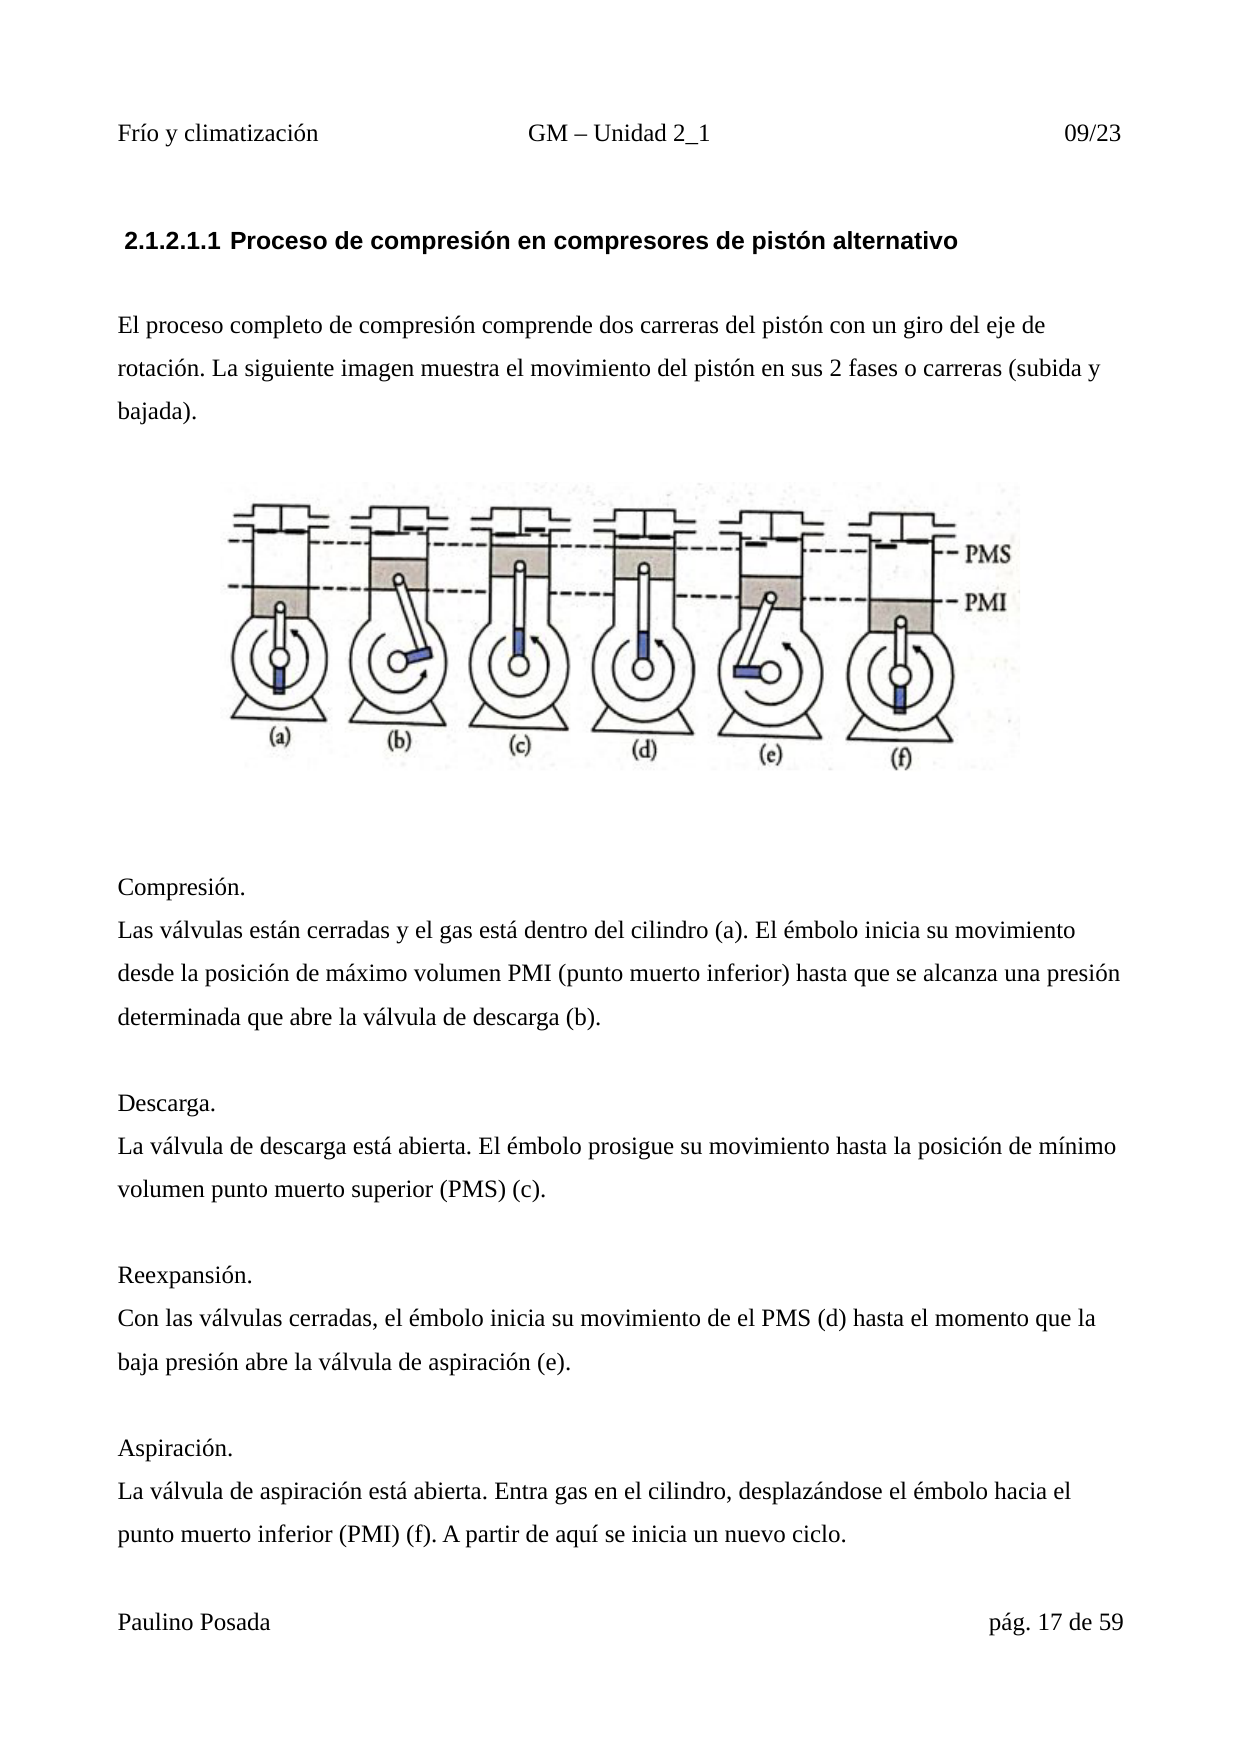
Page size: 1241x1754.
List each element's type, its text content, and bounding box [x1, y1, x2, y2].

text La válvula de aspiración está abierta. Entra gas en el cilindro, desplazándose el émbolo hacia el [117, 1476, 1123, 1505]
text punto muerto inferior (PMI) (f). A partir de aquí se inicia un nuevo ciclo. [117, 1519, 1123, 1548]
text Aspiración. [117, 1433, 1123, 1462]
text El proceso completo de compresión comprende dos carreras del pistón con un giro del eje de rotación. La siguiente imagen muestra el movimiento del pistón en sus 2 fases o carreras (subida y bajada). [117, 310, 1123, 425]
subtitle Proceso de compresión en compresores de pistón alternativo [117, 226, 1123, 254]
picture [220, 482, 1021, 772]
text Descarga. [117, 1088, 1123, 1117]
text Reexpansión. [117, 1260, 1123, 1289]
text Compresión. [117, 872, 1123, 901]
text La válvula de descarga está abierta. El émbolo prosigue su movimiento hasta la posición de mínimo volumen punto muerto superior (PMS) (c). [117, 1131, 1123, 1203]
text Con las válvulas cerradas, el émbolo inicia su movimiento de el PMS (d) hasta el momento que la baja presión abre la válvula de aspiración (e). [117, 1303, 1123, 1375]
text Las válvulas están cerradas y el gas está dentro del cilindro (a). El émbolo inicia su movimiento desde la posición de máximo volumen PMI (punto muerto inferior) hasta que se alcanza una presión determinada que abre la válvula de descarga (b). [117, 915, 1123, 1030]
